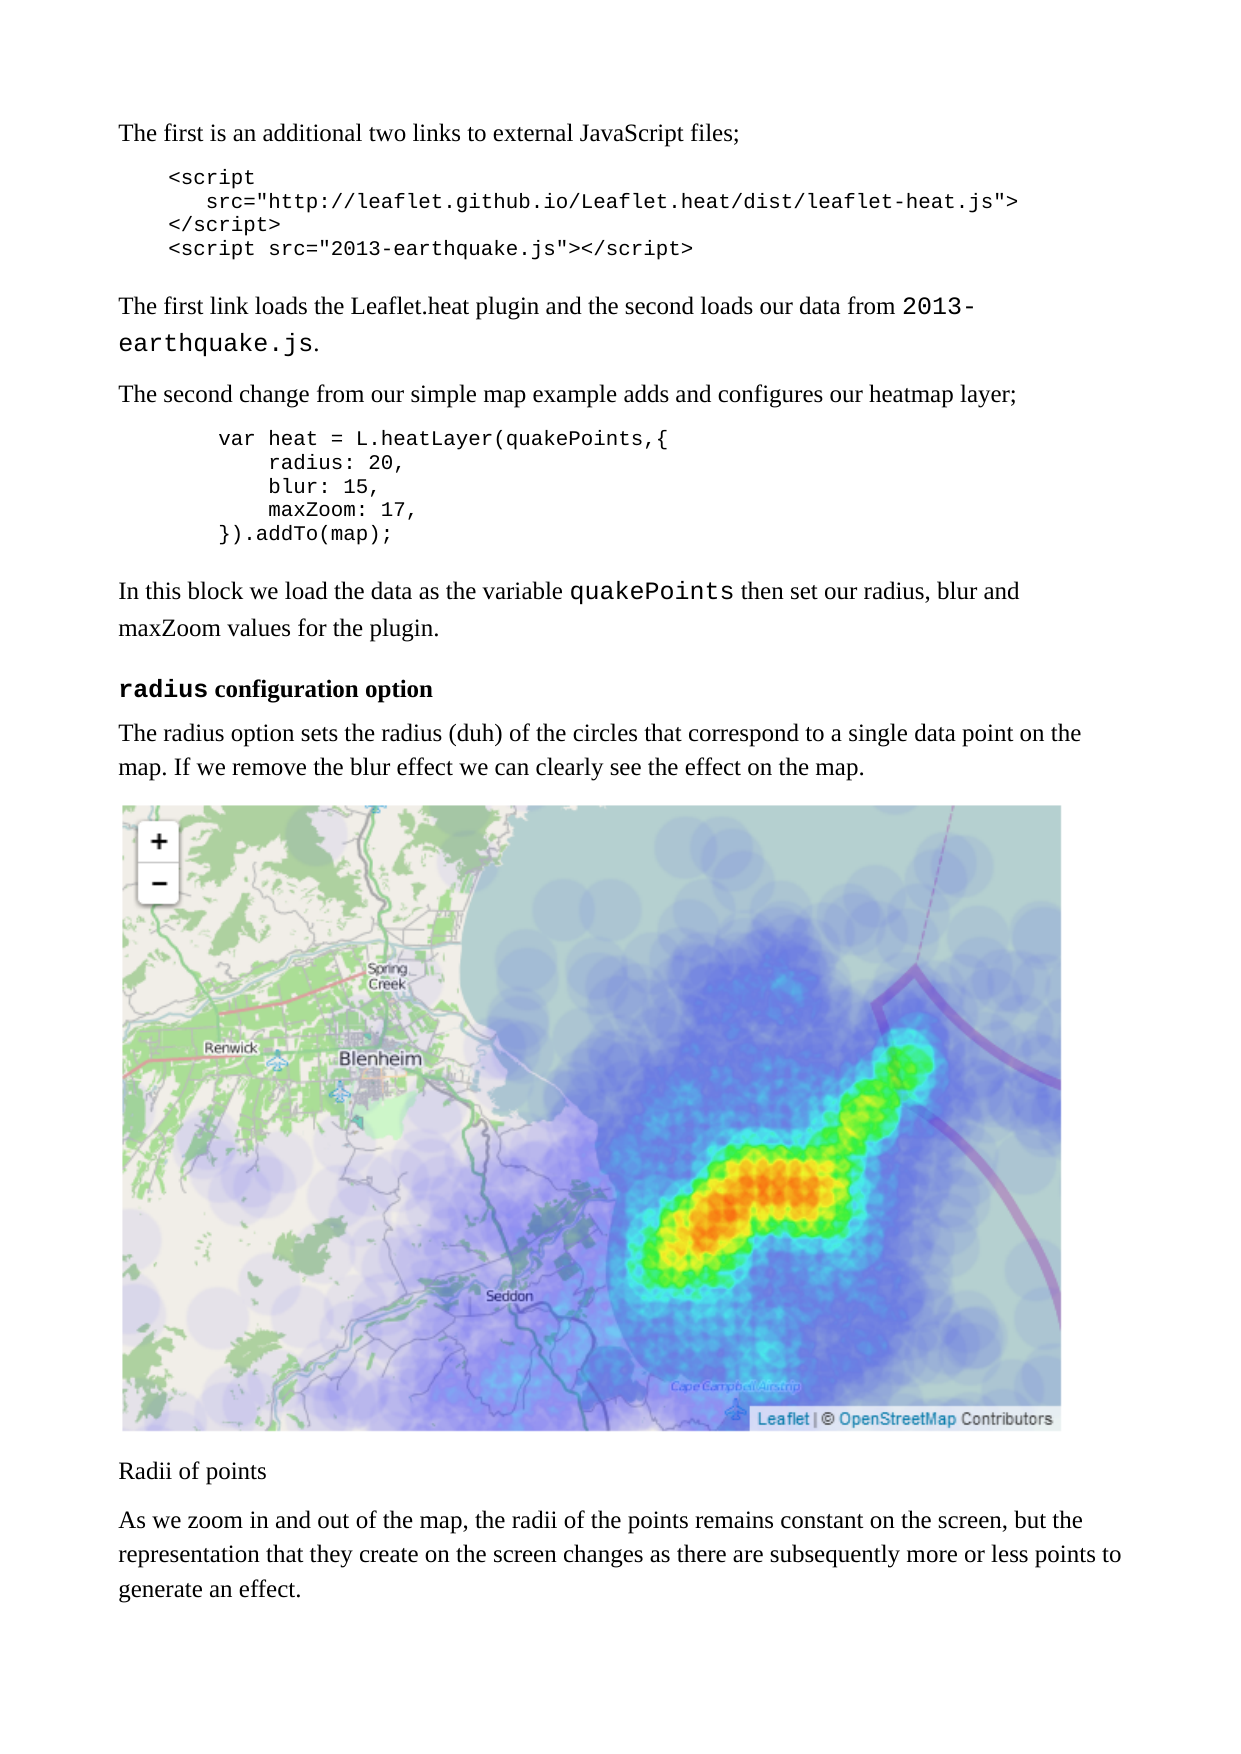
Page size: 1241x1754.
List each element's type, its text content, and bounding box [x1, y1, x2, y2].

text radius: 20, [118, 452, 1122, 476]
text The second change from our simple map example adds and configures our heatmap layer; [118, 379, 1122, 408]
text The first is an additional two links to external JavaScript files; [118, 118, 1122, 147]
text blur: 15, [118, 476, 1122, 499]
picture [118, 801, 1065, 1436]
text </script> [118, 214, 1122, 238]
text src="http://leaflet.github.io/Leaflet.heat/dist/leaflet-heat.js"> [118, 191, 1122, 214]
text The radius option sets the radius (duh) of the circles that correspond to a single data point on the map. If we remove the blur effect we can clearly see the effect on the map. [118, 718, 1122, 781]
text Radii of points [118, 1456, 1122, 1484]
text var heat = L.heatLayer(quakePoints,{ [118, 428, 1122, 452]
text In this block we load the data as the variable quakePoints then set our radius, blur and maxZoom values for the plugin. [118, 576, 1122, 641]
text The first link loads the Leaflet.heat plugin and the second loads our data from 2013-earthquake.js. [118, 291, 1122, 359]
text }).addTo(map); [118, 523, 1122, 547]
text As we zoom in and out of the map, the radii of the points remains constant on the screen, but the representation that they create on the screen changes as there are subsequently more or less points to generate an effect. [118, 1505, 1122, 1603]
text <script [118, 167, 1122, 191]
text <script src="2013-earthquake.js"></script> [118, 238, 1122, 262]
subtitle radius configuration option [118, 674, 1122, 705]
text maxZoom: 17, [118, 499, 1122, 523]
